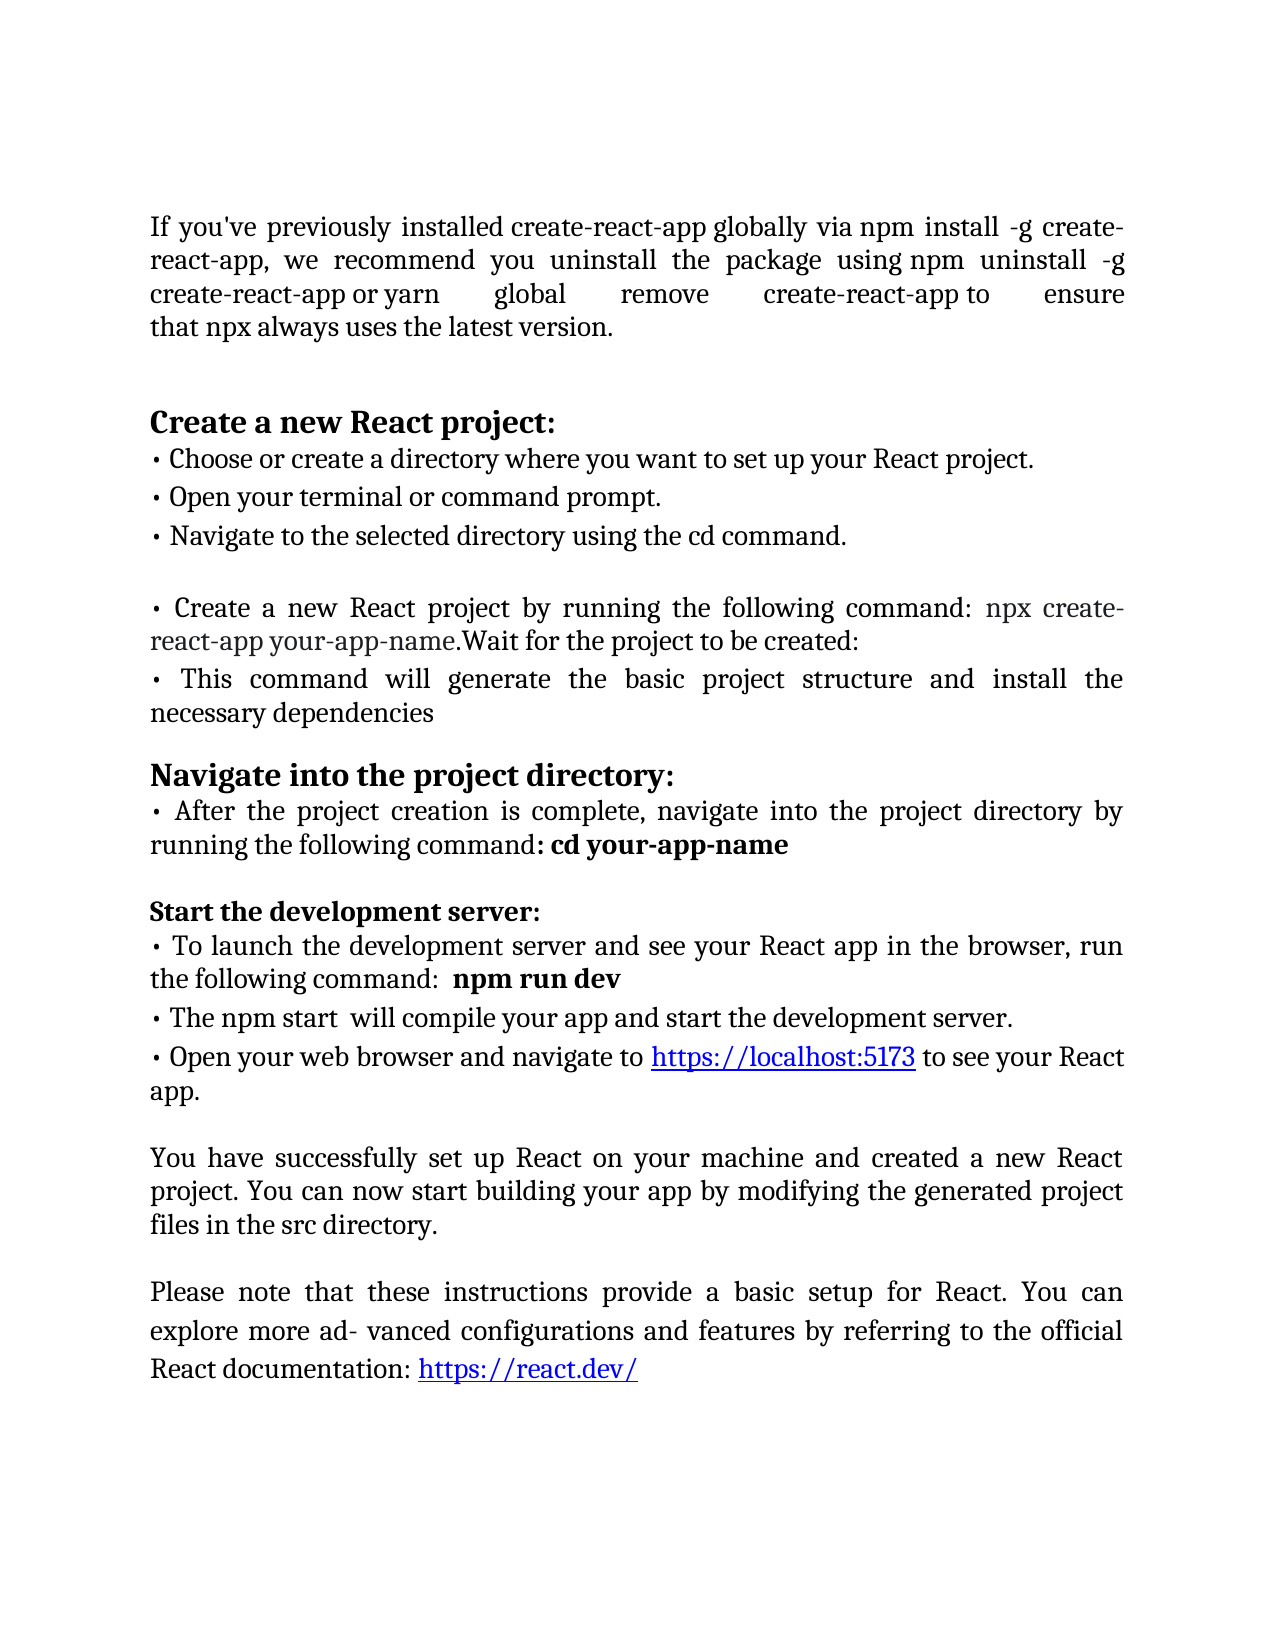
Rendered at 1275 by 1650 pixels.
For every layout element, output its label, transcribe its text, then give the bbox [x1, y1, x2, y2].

text • The npm start will compile your app and start the development server. [150, 1001, 1125, 1035]
text • Choose or create a directory where you want to set up your React project. [150, 442, 1125, 476]
text • After the project creation is complete, navigate into the project directory by running the following command: cd your-app-name [150, 794, 1125, 862]
text Navigate into the project directory: [150, 756, 1125, 794]
text • Open your web browser and navigate to https://localhost:5173 to see your React app. [150, 1040, 1125, 1107]
text You have successfully set up React on your machine and created a new React project. You can now start building your app by modifying the generated project files in the src directory. [150, 1141, 1125, 1242]
text If you've previously installed create-react-app globally via npm install -g create-react-app, we recommend you uninstall the package using npm uninstall -g create-react-app or yarn global remove create-react-app to ensure that npx always uses the latest version. [150, 210, 1125, 344]
text Create a new React project: [150, 404, 1125, 442]
text • Open your terminal or command prompt. [150, 481, 1125, 514]
text Please note that these instructions provide a basic setup for React. You can explore more ad- vanced configurations and features by referring to the official React documentation: https://react.dev/ [150, 1275, 1125, 1386]
text • To launch the development server and see your React app in the browser, run the following command: npm run dev [150, 929, 1125, 996]
text • This command will generate the basic project structure and install the necessary dependencies [150, 663, 1125, 730]
text • Create a new React project by running the following command: npx create-react-app your-app-name.Wait for the project to be created: [150, 591, 1125, 658]
text Start the development server: [150, 895, 1125, 929]
text • Navigate to the selected directory using the cd command. [150, 519, 1125, 552]
